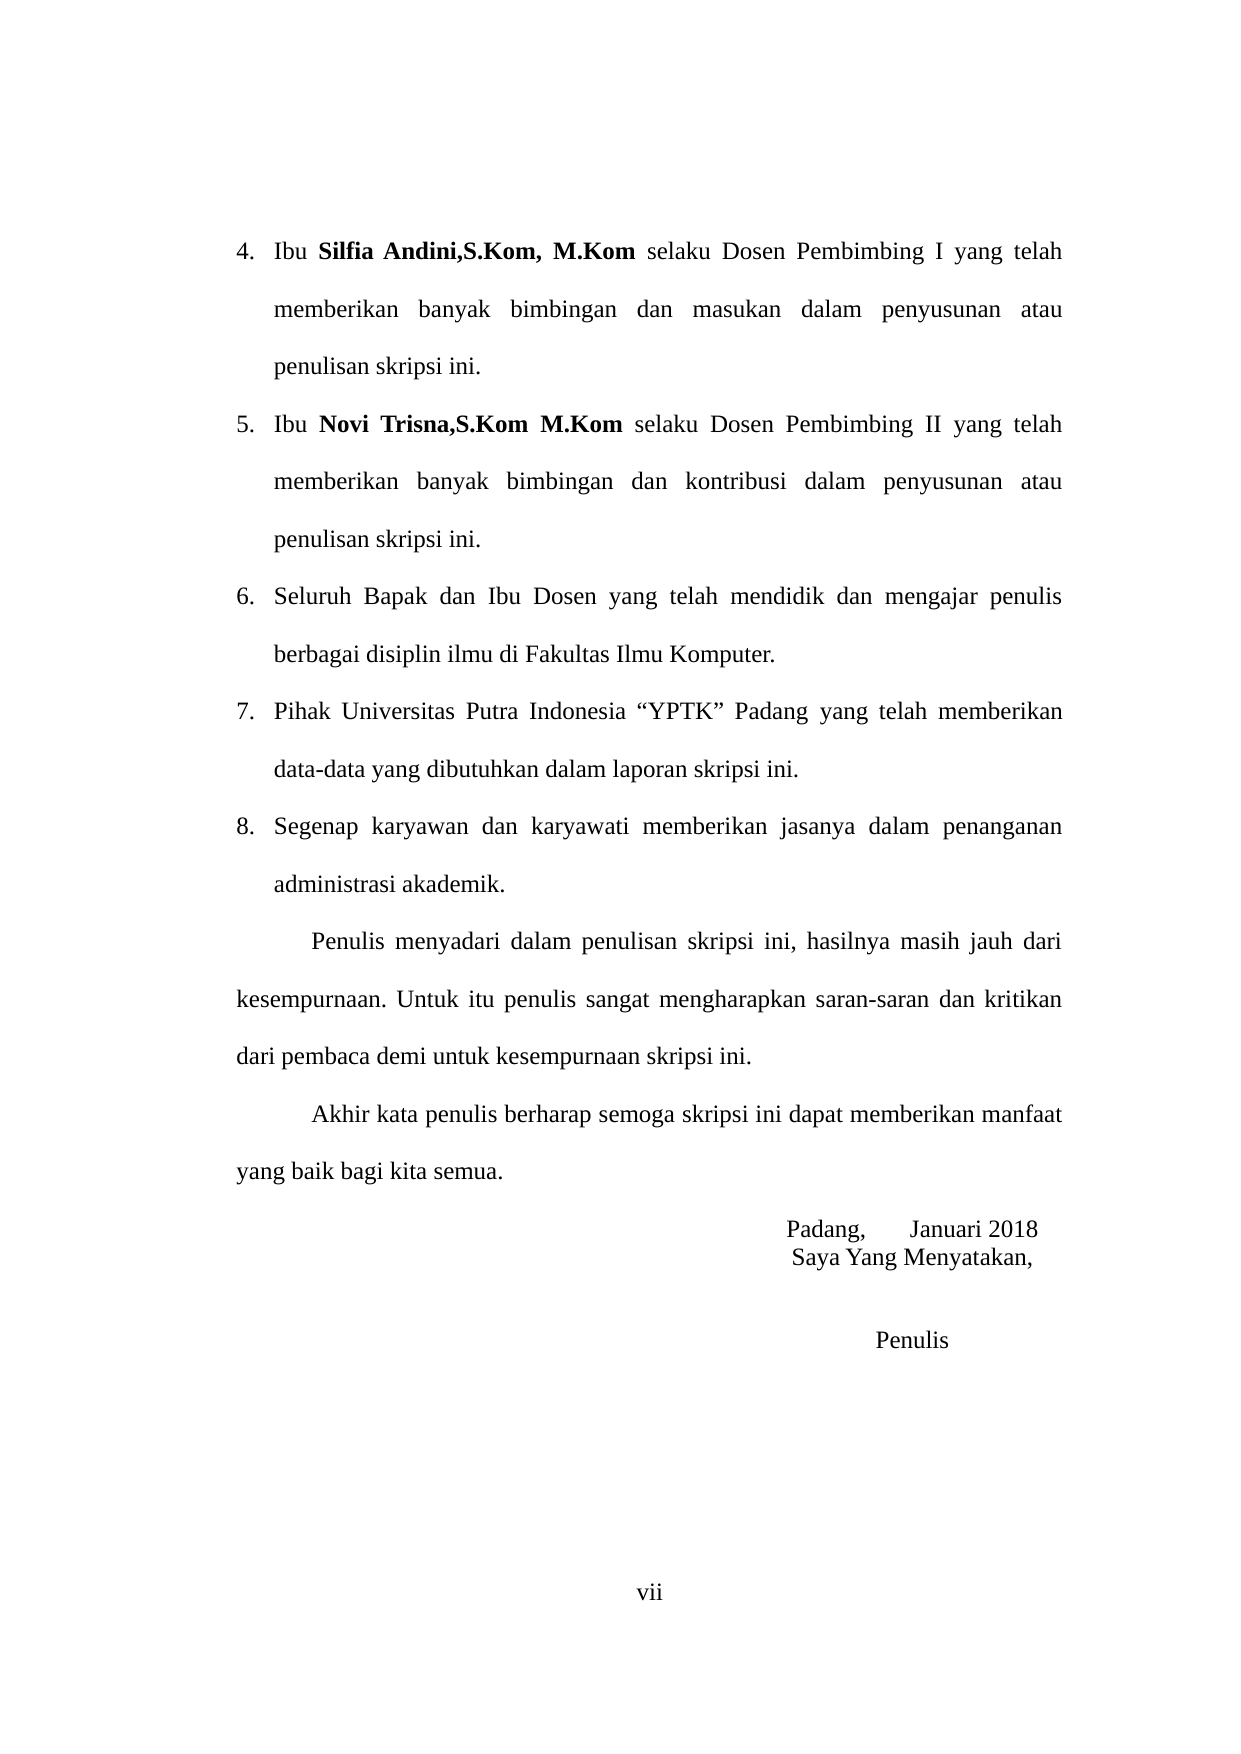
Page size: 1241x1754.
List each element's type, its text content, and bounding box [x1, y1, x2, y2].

list Ibu Novi Trisna,S.Kom M.Kom selaku Dosen Pembimbing II yang telah memberikan banyak bimbingan dan kontribusi dalam penyusunan atau penulisan skripsi ini. [236, 409, 1063, 552]
list Seluruh Bapak dan Ibu Dosen yang telah mendidik dan mengajar penulis berbagai disiplin ilmu di Fakultas Ilmu Komputer. [236, 581, 1063, 667]
list Pihak Universitas Putra Indonesia “YPTK” Padang yang telah memberikan data-data yang dibutuhkan dalam laporan skripsi ini. [236, 696, 1063, 782]
list Segenap karyawan dan karyawati memberikan jasanya dalam penanganan administrasi akademik. [236, 811, 1063, 897]
title Penulis [761, 1325, 1063, 1354]
text Saya Yang Menyatakan, [761, 1242, 1063, 1271]
title Akhir kata penulis berharap semoga skripsi ini dapat memberikan manfaat yang baik bagi kita semua. [236, 1099, 1063, 1185]
text Padang, Januari 2018 [761, 1214, 1063, 1242]
title Penulis menyadari dalam penulisan skripsi ini, hasilnya masih jauh dari kesempurnaan. Untuk itu penulis sangat mengharapkan saran-saran dan kritikan dari pembaca demi untuk kesempurnaan skripsi ini. [236, 926, 1063, 1070]
list Ibu Silfia Andini,S.Kom, M.Kom selaku Dosen Pembimbing I yang telah memberikan banyak bimbingan dan masukan dalam penyusunan atau penulisan skripsi ini. [236, 236, 1063, 380]
